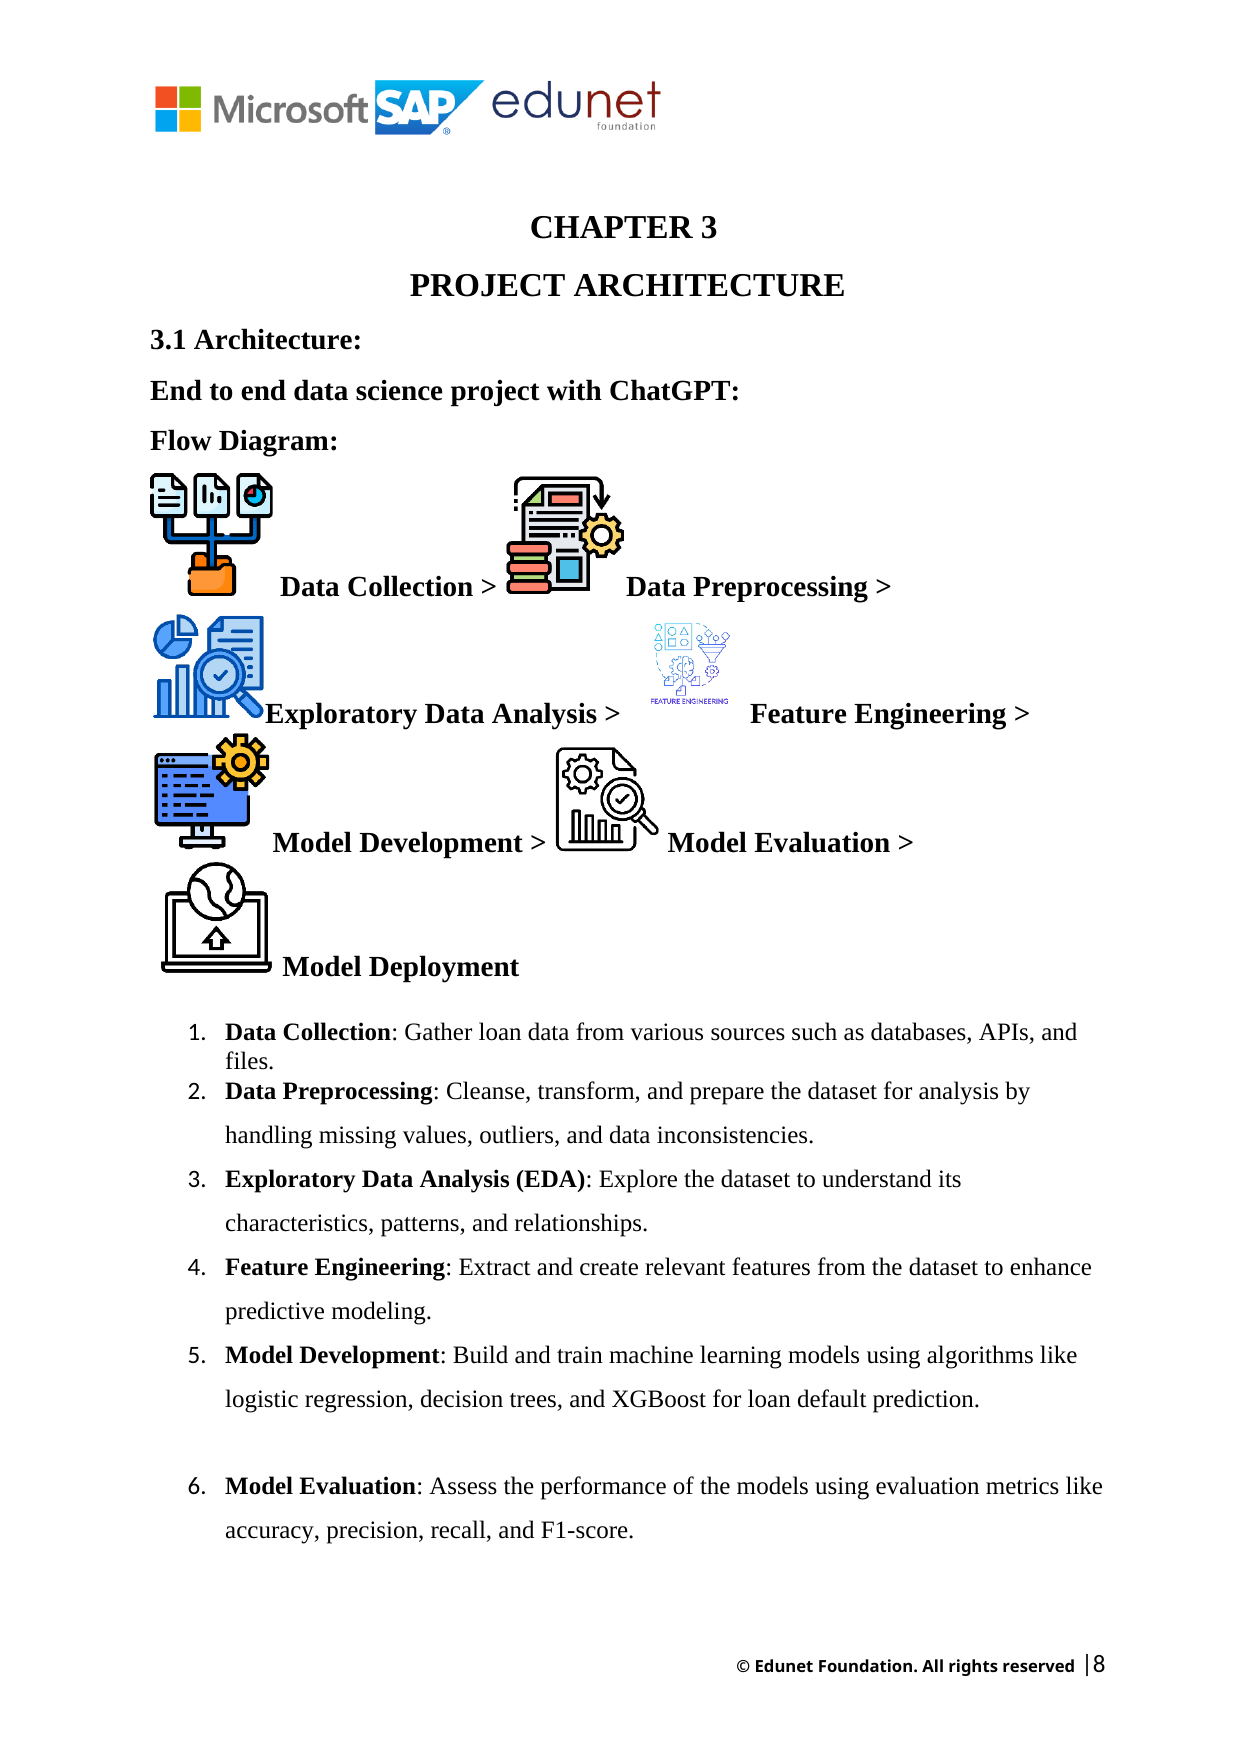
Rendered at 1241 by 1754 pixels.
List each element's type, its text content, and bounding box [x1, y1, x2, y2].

picture [150, 729, 273, 853]
list Data Collection: Gather loan data from various sources such as databases, APIs, and files. [187, 1016, 1105, 1075]
list Feature Engineering: Extract and create relevant features from the dataset to enhance predictive modeling. [187, 1251, 1105, 1325]
picture [150, 75, 668, 136]
text Flow Diagram: [150, 423, 1105, 457]
text Exploratory Data Analysis > Feature Engineering > Model Development > Model Evaluation > [150, 602, 1105, 858]
text Model Deployment [150, 858, 1105, 982]
picture [150, 473, 273, 596]
picture [628, 602, 750, 724]
list Exploratory Data Analysis (EDA): Explore the dataset to understand its characteristics, patterns, and relationships. [187, 1163, 1105, 1237]
text CHAPTER 3 [150, 207, 1105, 246]
picture [504, 474, 626, 596]
text 3.1 Architecture: [150, 322, 1105, 356]
picture [150, 608, 265, 724]
list Data Preprocessing: Cleanse, transform, and prepare the dataset for analysis by handling missing values, outliers, and data inconsistencies. [187, 1075, 1105, 1149]
list Model Development: Build and train machine learning models using algorithms like logistic regression, decision trees, and XGBoost for loan default prediction. [187, 1339, 1105, 1413]
text PROJECT ARCHITECTURE [150, 265, 1105, 303]
list Model Evaluation: Assess the performance of the models using evaluation metrics like accuracy, precision, recall, and F1-score. [187, 1470, 1105, 1544]
picture [553, 746, 661, 853]
text End to end data science project with ChatGPT: [150, 373, 1105, 406]
picture [157, 858, 275, 976]
text Data Collection > Data Preprocessing > [150, 473, 1105, 602]
